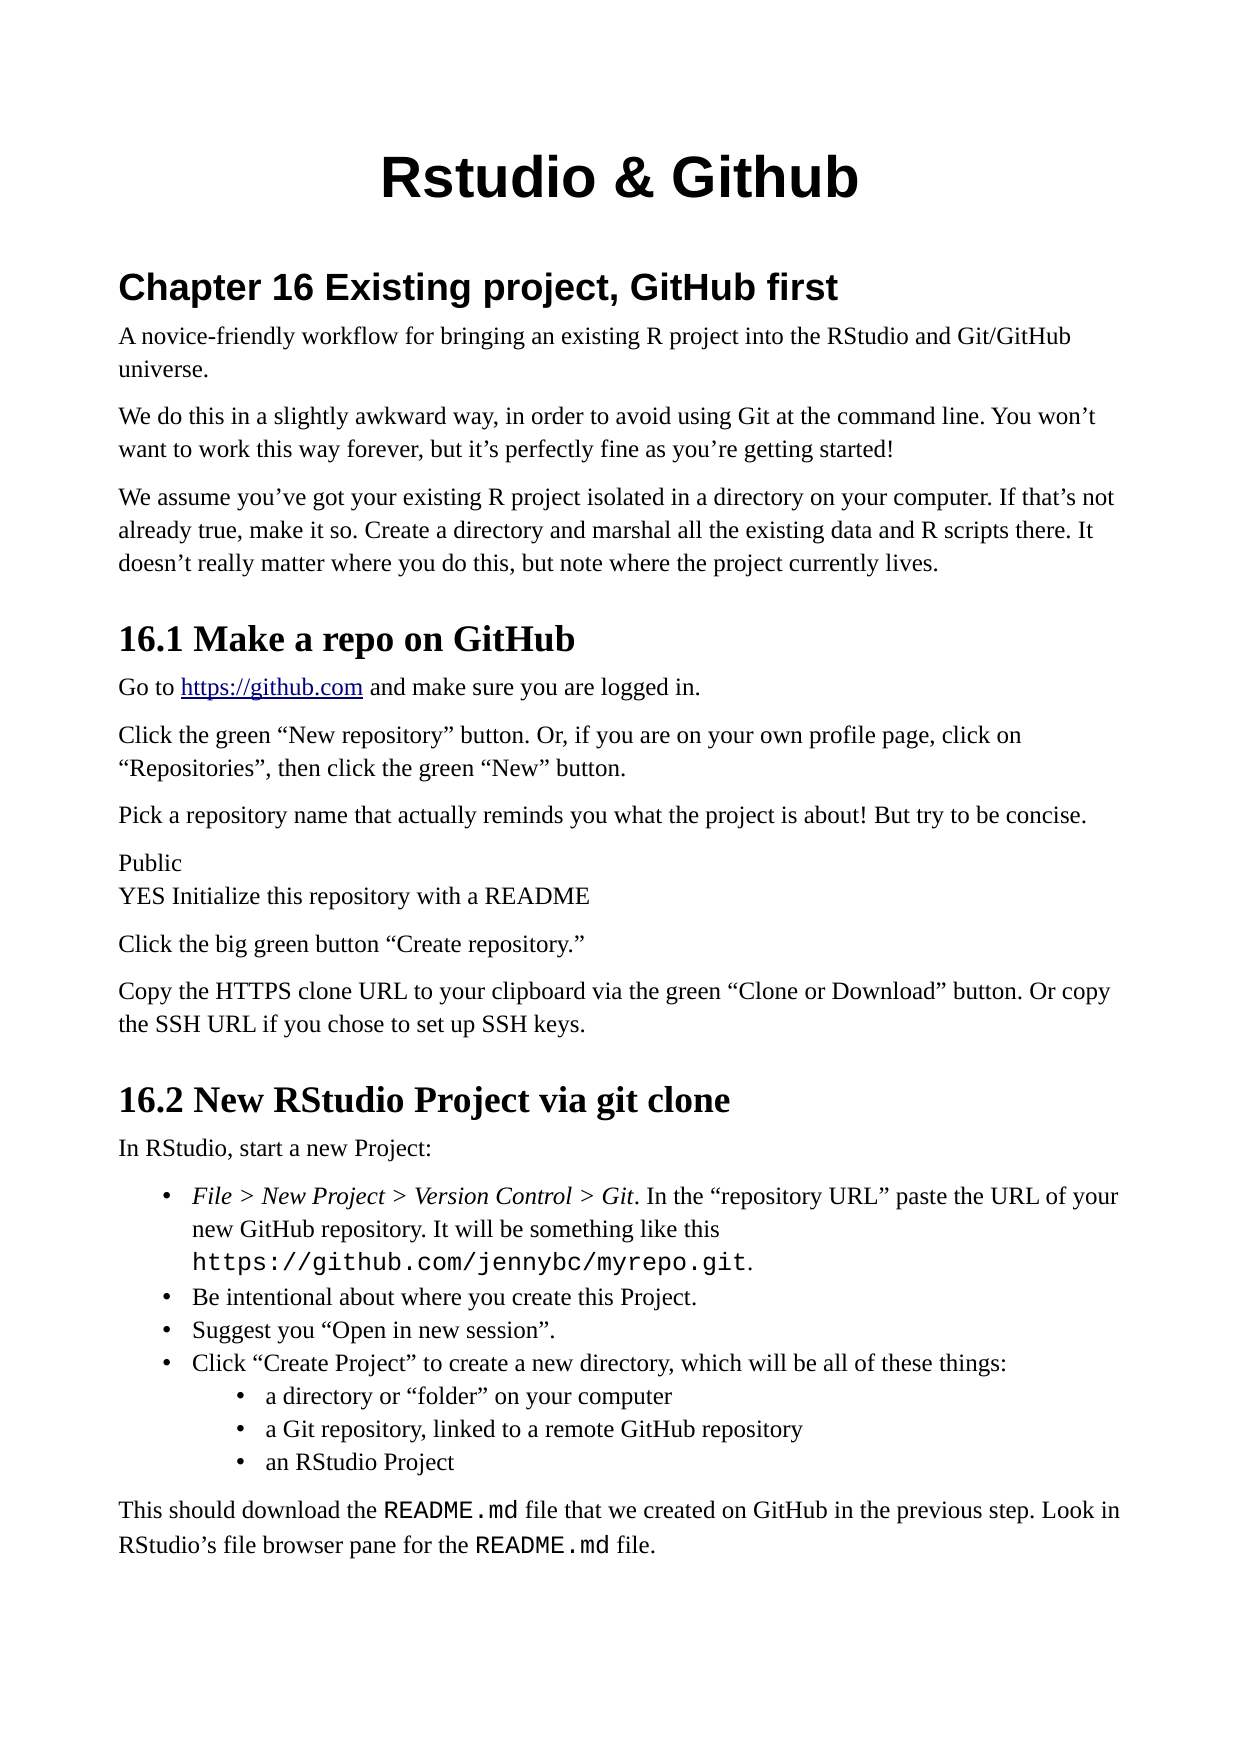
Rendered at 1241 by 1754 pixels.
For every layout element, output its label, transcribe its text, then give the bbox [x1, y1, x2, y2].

text Copy the HTTPS clone URL to your clipboard via the green “Clone or Download” button. Or copy the SSH URL if you chose to set up SSH keys. [118, 976, 1122, 1038]
text Click the green “New repository” button. Or, if you are on your own profile page, click on “Repositories”, then click the green “New” button. [118, 720, 1122, 782]
list File > New Project > Version Control > Git. In the “repository URL” paste the URL of your new GitHub repository. It will be something like this https://github.com/jennybc/myrepo.git. [162, 1181, 1122, 1278]
text In RStudio, start a new Project: [118, 1133, 1122, 1162]
subtitle 16.2 New RStudio Project via git clone [118, 1078, 1122, 1121]
text A novice-friendly workflow for bringing an existing R project into the RStudio and Git/GitHub universe. [118, 321, 1122, 383]
list a Git repository, linked to a remote GitHub repository [236, 1414, 1122, 1443]
text This should download the README.md file that we created on GitHub in the previous step. Look in RStudio’s file browser pane for the README.md file. [118, 1495, 1122, 1561]
subtitle 16.1 Make a repo on GitHub [118, 617, 1122, 660]
list Click “Create Project” to create a new directory, which will be all of these things: [162, 1348, 1122, 1377]
list Suggest you “Open in new session”. [162, 1315, 1122, 1344]
text We assume you’ve got your existing R project isolated in a directory on your computer. If that’s not already true, make it so. Create a directory and marshal all the existing data and R scripts there. It doesn’t really matter where you do this, but note where the project currently lives. [118, 482, 1122, 577]
text Go to https://github.com and make sure you are logged in. [118, 672, 1122, 701]
list a directory or “folder” on your computer [236, 1381, 1122, 1410]
text We do this in a slightly awkward way, in order to avoid using Git at the command line. You won’t want to work this way forever, but it’s perfectly fine as you’re getting started! [118, 401, 1122, 463]
list an RStudio Project [236, 1447, 1122, 1476]
subtitle Chapter 16 Existing project, GitHub first [118, 265, 1122, 308]
text Pick a repository name that actually reminds you what the project is about! But try to be concise. [118, 800, 1122, 829]
text Click the big green button “Create repository.” [118, 929, 1122, 957]
list Be intentional about where you create this Project. [162, 1282, 1122, 1311]
text Public YES Initialize this repository with a README [118, 848, 1122, 910]
